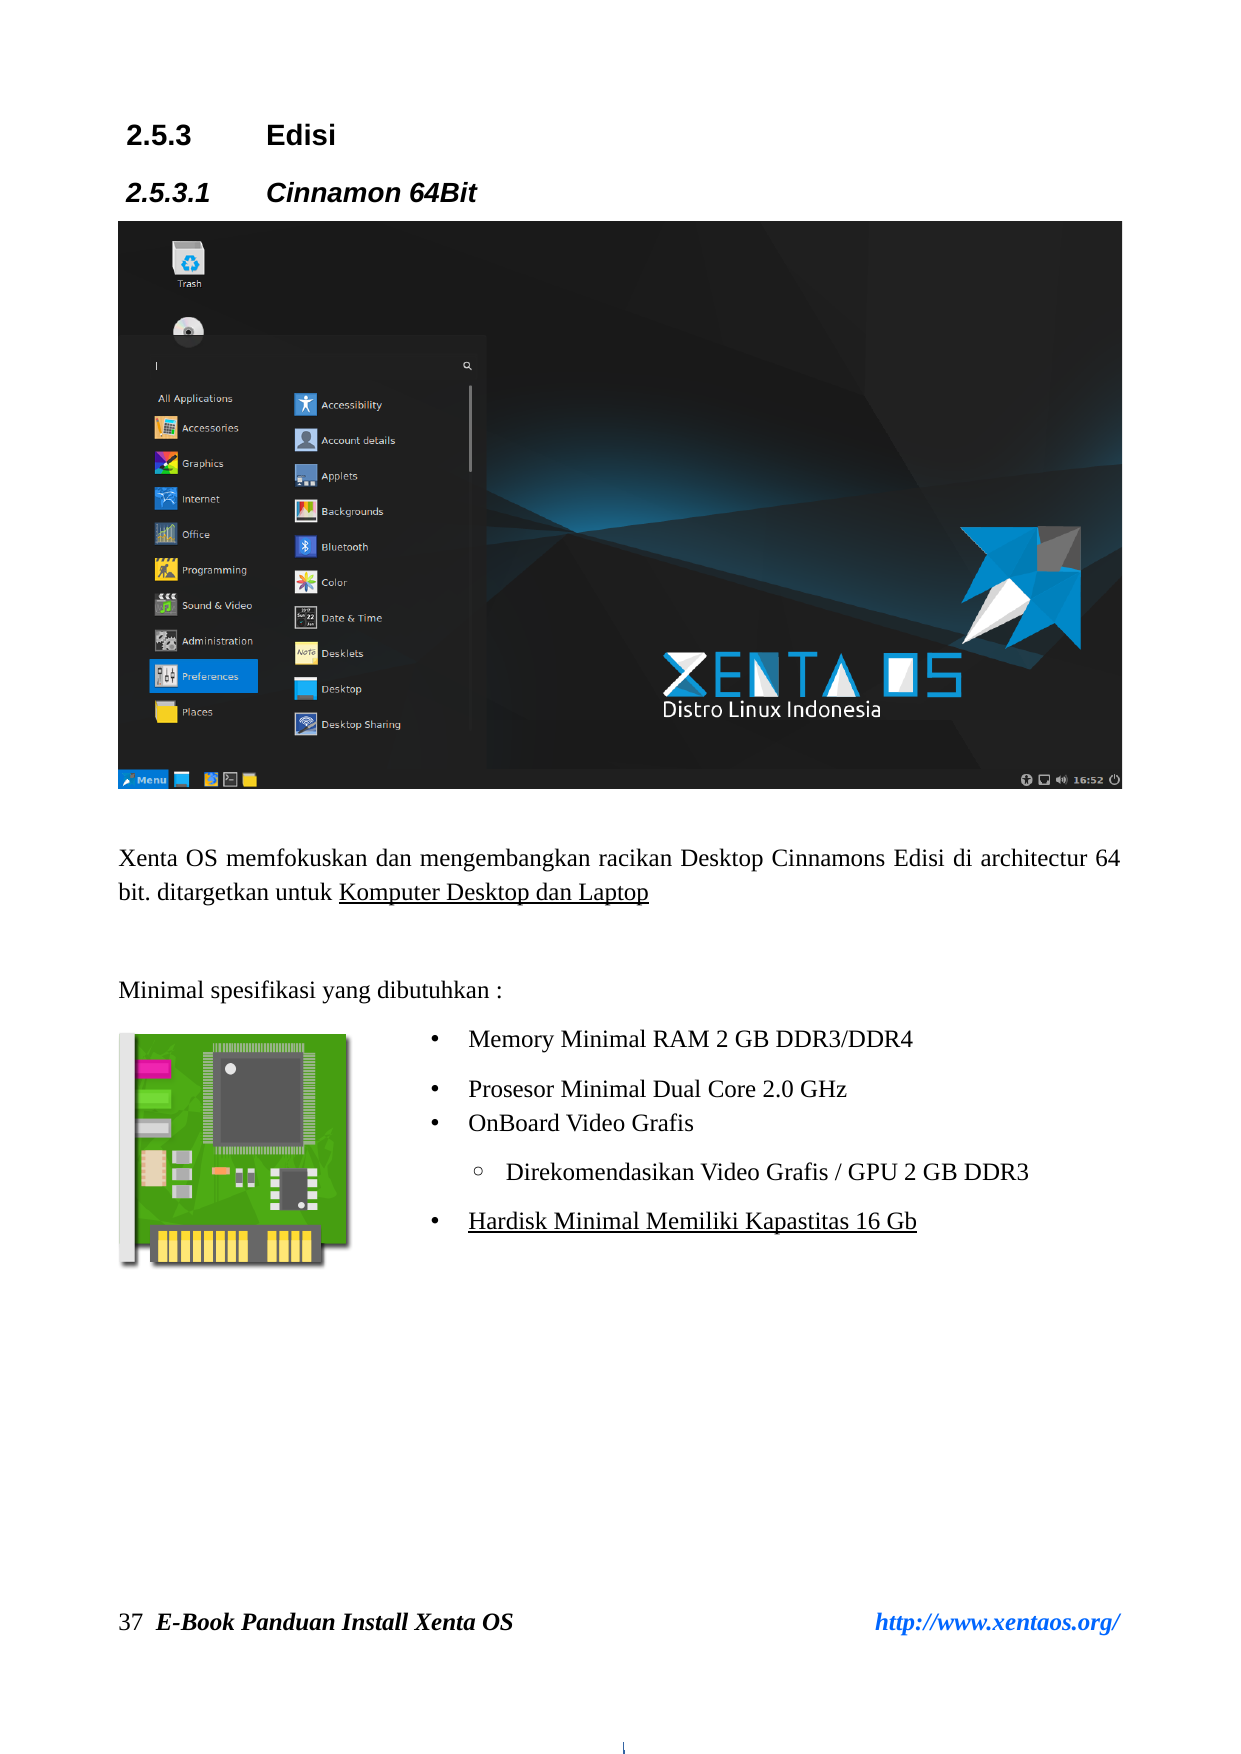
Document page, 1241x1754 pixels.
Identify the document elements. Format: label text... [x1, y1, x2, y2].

list Hardisk Minimal Memiliki Kapastitas 16 Gb [356, 1206, 1122, 1235]
list Memory Minimal RAM 2 GB DDR3/DDR4 [356, 1024, 1122, 1053]
list OnBoard Video Grafis [356, 1108, 1122, 1137]
subtitle Edisi [118, 118, 1122, 152]
picture [108, 1024, 356, 1272]
text Xenta OS memfokuskan dan mengembangkan racikan Desktop Cinnamons Edisi di architectur 64 bit. ditargetkan untuk Komputer Desktop dan Laptop [118, 843, 1122, 906]
text Minimal spesifikasi yang dibutuhkan : [118, 976, 1122, 1004]
list Prosesor Minimal Dual Core 2.0 GHz [356, 1074, 1122, 1102]
subtitle Cinnamon 64Bit [118, 177, 1122, 209]
picture [118, 221, 1123, 789]
list Direkomendasikan Video Grafis / GPU 2 GB DDR3 [356, 1157, 1122, 1186]
